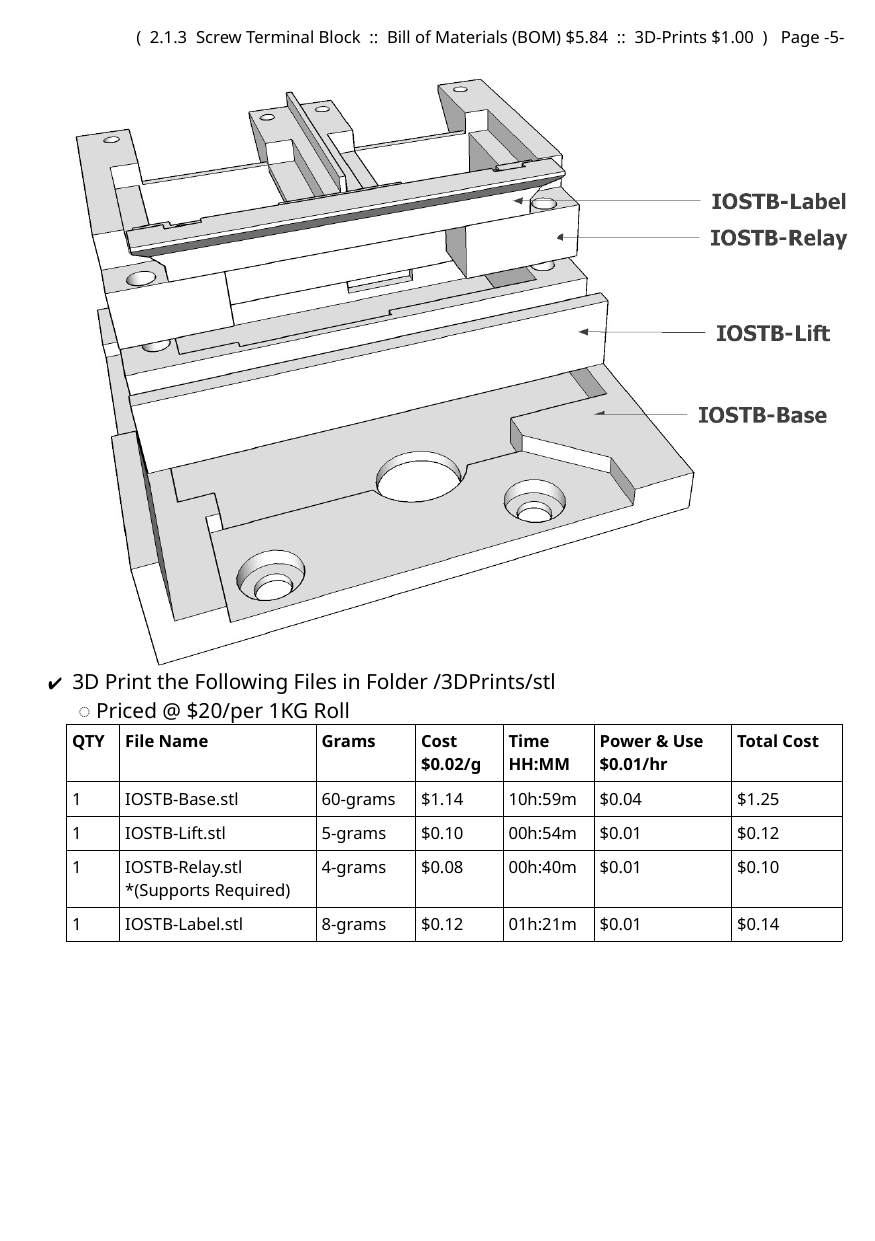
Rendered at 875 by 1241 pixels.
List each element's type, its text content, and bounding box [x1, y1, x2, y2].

table_cell $0.10 [732, 851, 842, 907]
table_cell $0.04 [595, 782, 731, 816]
table_cell $0.08 [416, 851, 503, 907]
table_header Grams [317, 725, 415, 781]
table_cell $1.14 [416, 782, 503, 816]
table_cell IOSTB-Relay.stl *(Supports Required) [120, 851, 316, 907]
table_header Total Cost [732, 725, 842, 781]
table_cell 60-grams [317, 782, 415, 816]
table_cell 4-grams [317, 851, 415, 907]
table_cell $0.14 [732, 908, 842, 941]
table_header Cost $0.02/g [416, 725, 503, 781]
table_cell $0.12 [732, 817, 842, 850]
table_header Time HH:MM [504, 725, 594, 781]
table_cell IOSTB-Lift.stl [120, 817, 316, 850]
table_cell 1 [67, 782, 119, 816]
table_cell $0.12 [416, 908, 503, 941]
table_cell 01h:21m [504, 908, 594, 941]
table_cell $0.01 [595, 908, 731, 941]
table_cell $0.01 [595, 851, 731, 907]
table_cell IOSTB-Label.stl [120, 908, 316, 941]
table_header File Name [120, 725, 316, 781]
table_header QTY [67, 725, 119, 781]
table_cell 00h:40m [504, 851, 594, 907]
list 3D Print the Following Files in Folder /3DPrints/stl [48, 667, 848, 696]
table_cell 10h:59m [504, 782, 594, 816]
table_cell 00h:54m [504, 817, 594, 850]
table_cell 1 [67, 851, 119, 907]
table_cell 1 [67, 817, 119, 850]
table_header Power & Use $0.01/hr [595, 725, 731, 781]
table_cell $0.01 [595, 817, 731, 850]
table_cell $1.25 [732, 782, 842, 816]
table_cell 1 [67, 908, 119, 941]
table_cell 8-grams [317, 908, 415, 941]
table_cell $0.10 [416, 817, 503, 850]
list Priced @ $20/per 1KG Roll [78, 696, 848, 724]
table_cell IOSTB-Base.stl [120, 782, 316, 816]
table_cell 5-grams [317, 817, 415, 850]
